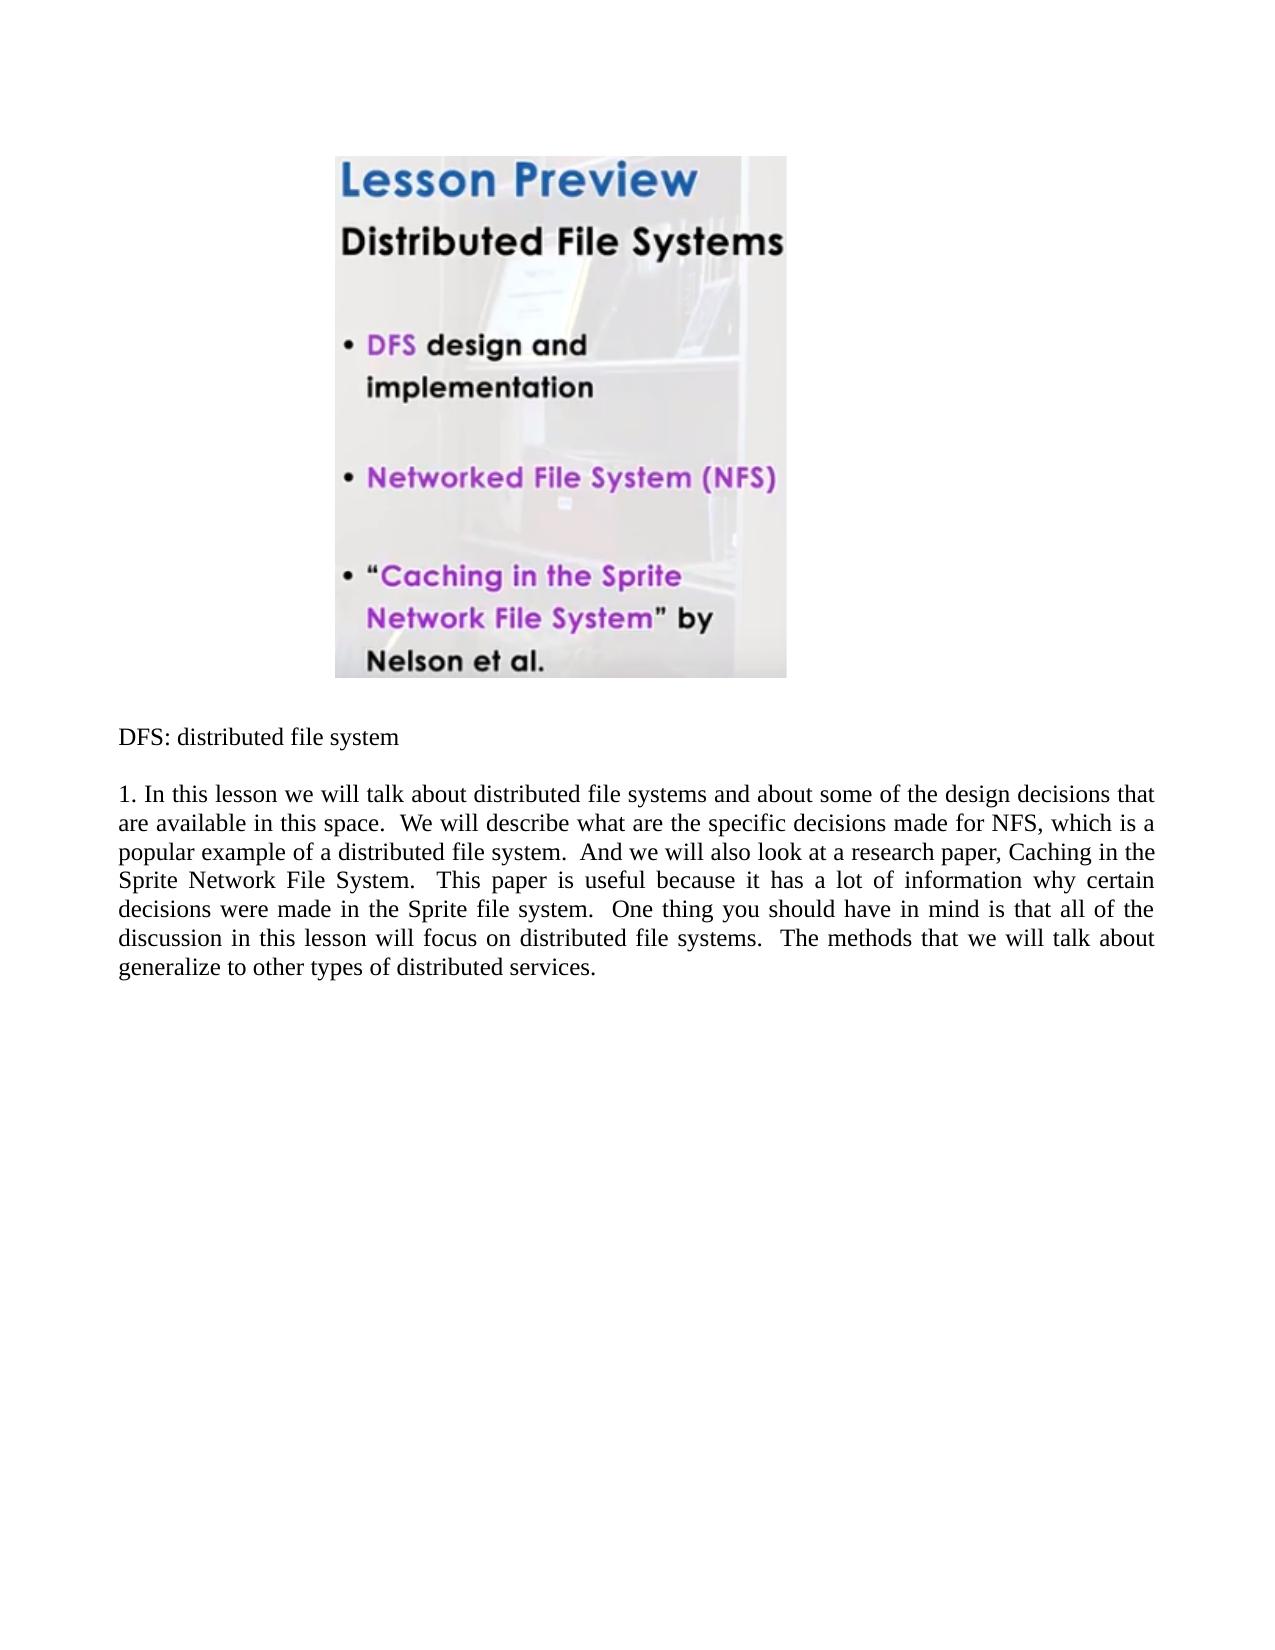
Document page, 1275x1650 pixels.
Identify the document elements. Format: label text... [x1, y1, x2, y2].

text 1. In this lesson we will talk about distributed file systems and about some of the design decisions that are available in this space. We will describe what are the specific decisions made for NFS, which is a popular example of a distributed file system. And we will also look at a research paper, Caching in the Sprite Network File System. This paper is useful because it has a lot of information why certain decisions were made in the Sprite file system. One thing you should have in mind is that all of the discussion in this lesson will focus on distributed file systems. The methods that we will talk about generalize to other types of distributed services. [118, 779, 1157, 981]
picture [335, 156, 787, 678]
text DFS: distributed file system [118, 722, 1157, 751]
